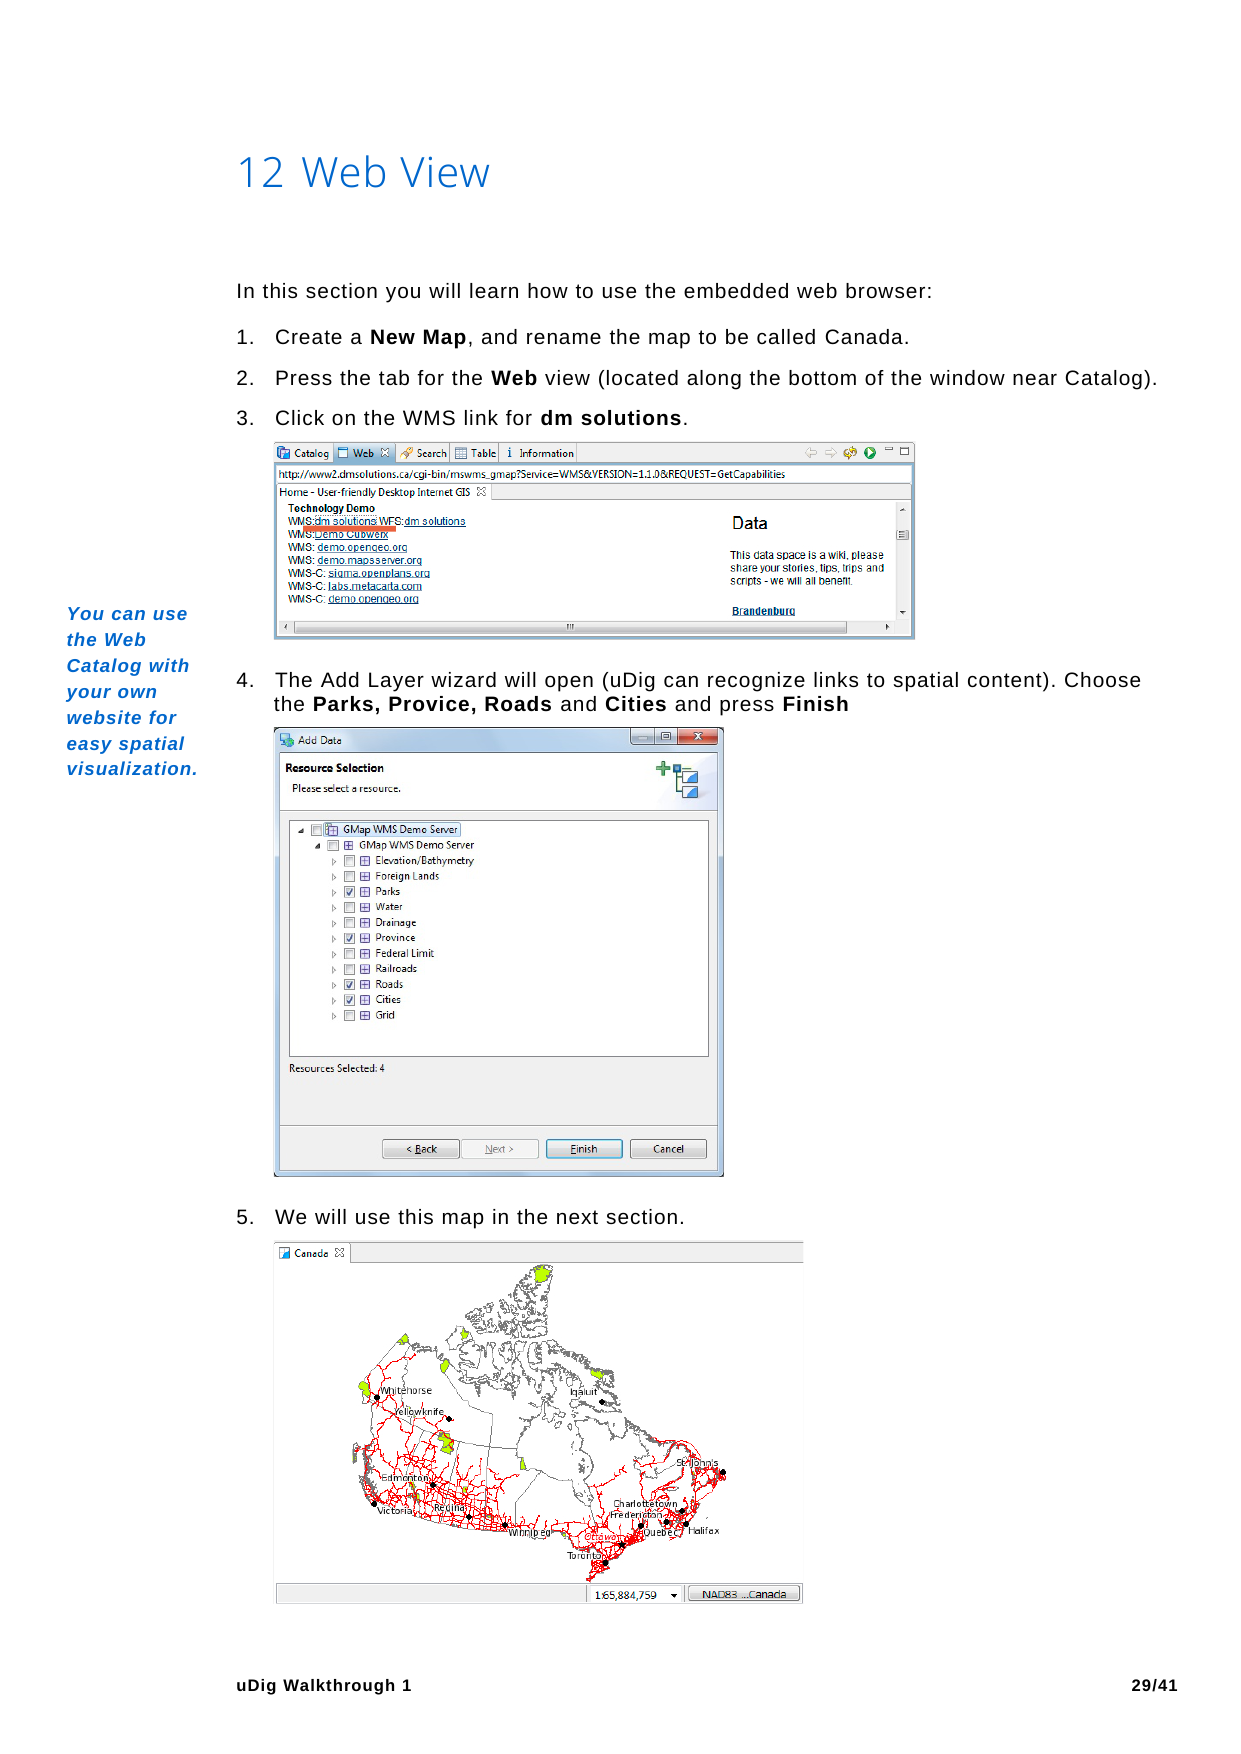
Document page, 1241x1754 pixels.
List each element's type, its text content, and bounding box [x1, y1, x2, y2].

picture [273, 727, 724, 1177]
list The Add Layer wizard will open (uDig can recognize links to spatial content). Choose the Parks, Provice, Roads and Cities and press Finish [236, 668, 1181, 1188]
picture [273, 441, 916, 640]
list Press the tab for the Web view (located along the bottom of the window near Catalog). [236, 366, 1181, 389]
list Create a New Map, and rename the map to be called Canada. [236, 325, 1181, 349]
picture [273, 1240, 804, 1604]
subtitle Web View [236, 143, 1181, 200]
list We will use this map in the next section. [236, 1205, 1181, 1615]
list You can use the Web Catalog with your own website for easy spatial visualization. [66, 603, 218, 780]
text In this section you will learn how to use the embedded web browser: [236, 279, 1181, 303]
list Click on the WMS link for dm solutions. [236, 406, 1181, 651]
